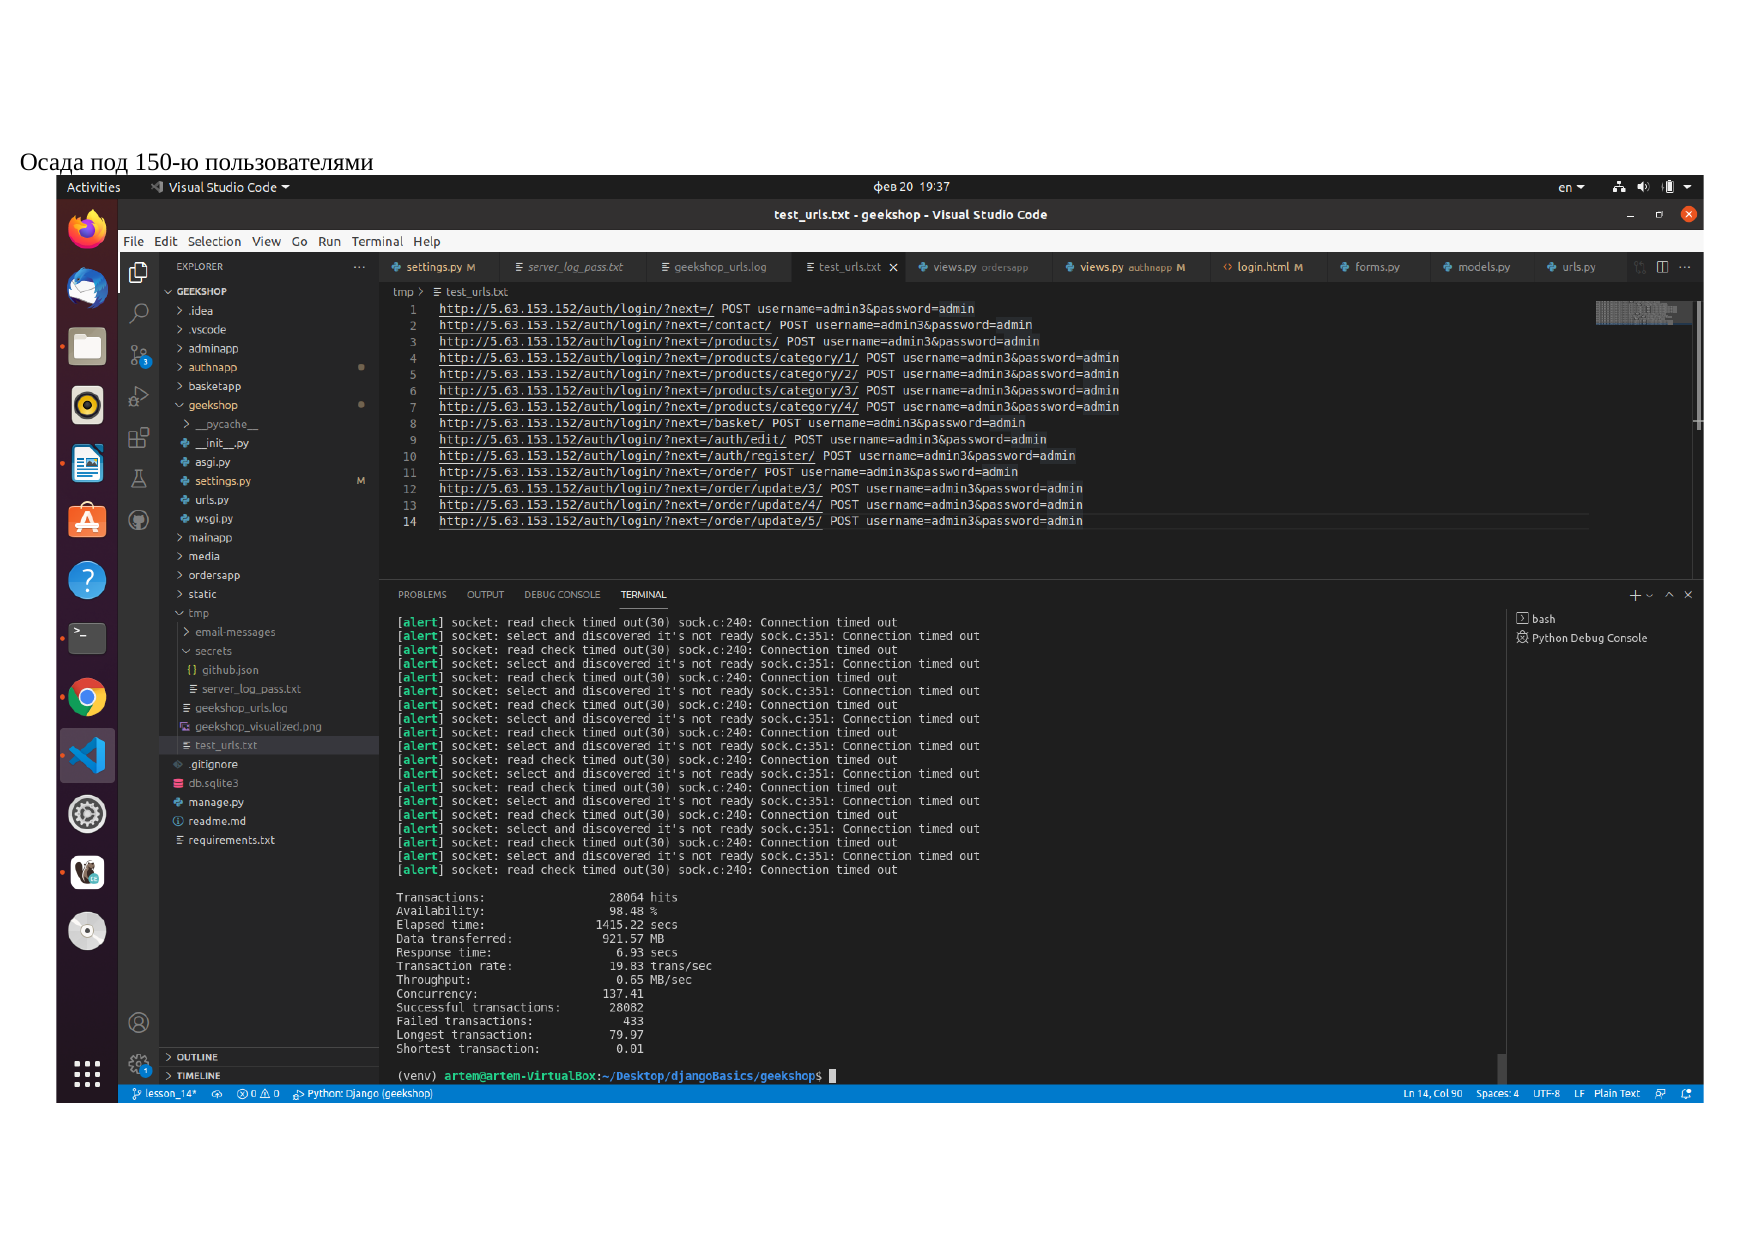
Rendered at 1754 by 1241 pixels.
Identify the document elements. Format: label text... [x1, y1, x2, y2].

picture [56, 175, 1704, 1103]
text Осада под 150-ю пользователями [19, 147, 1741, 176]
